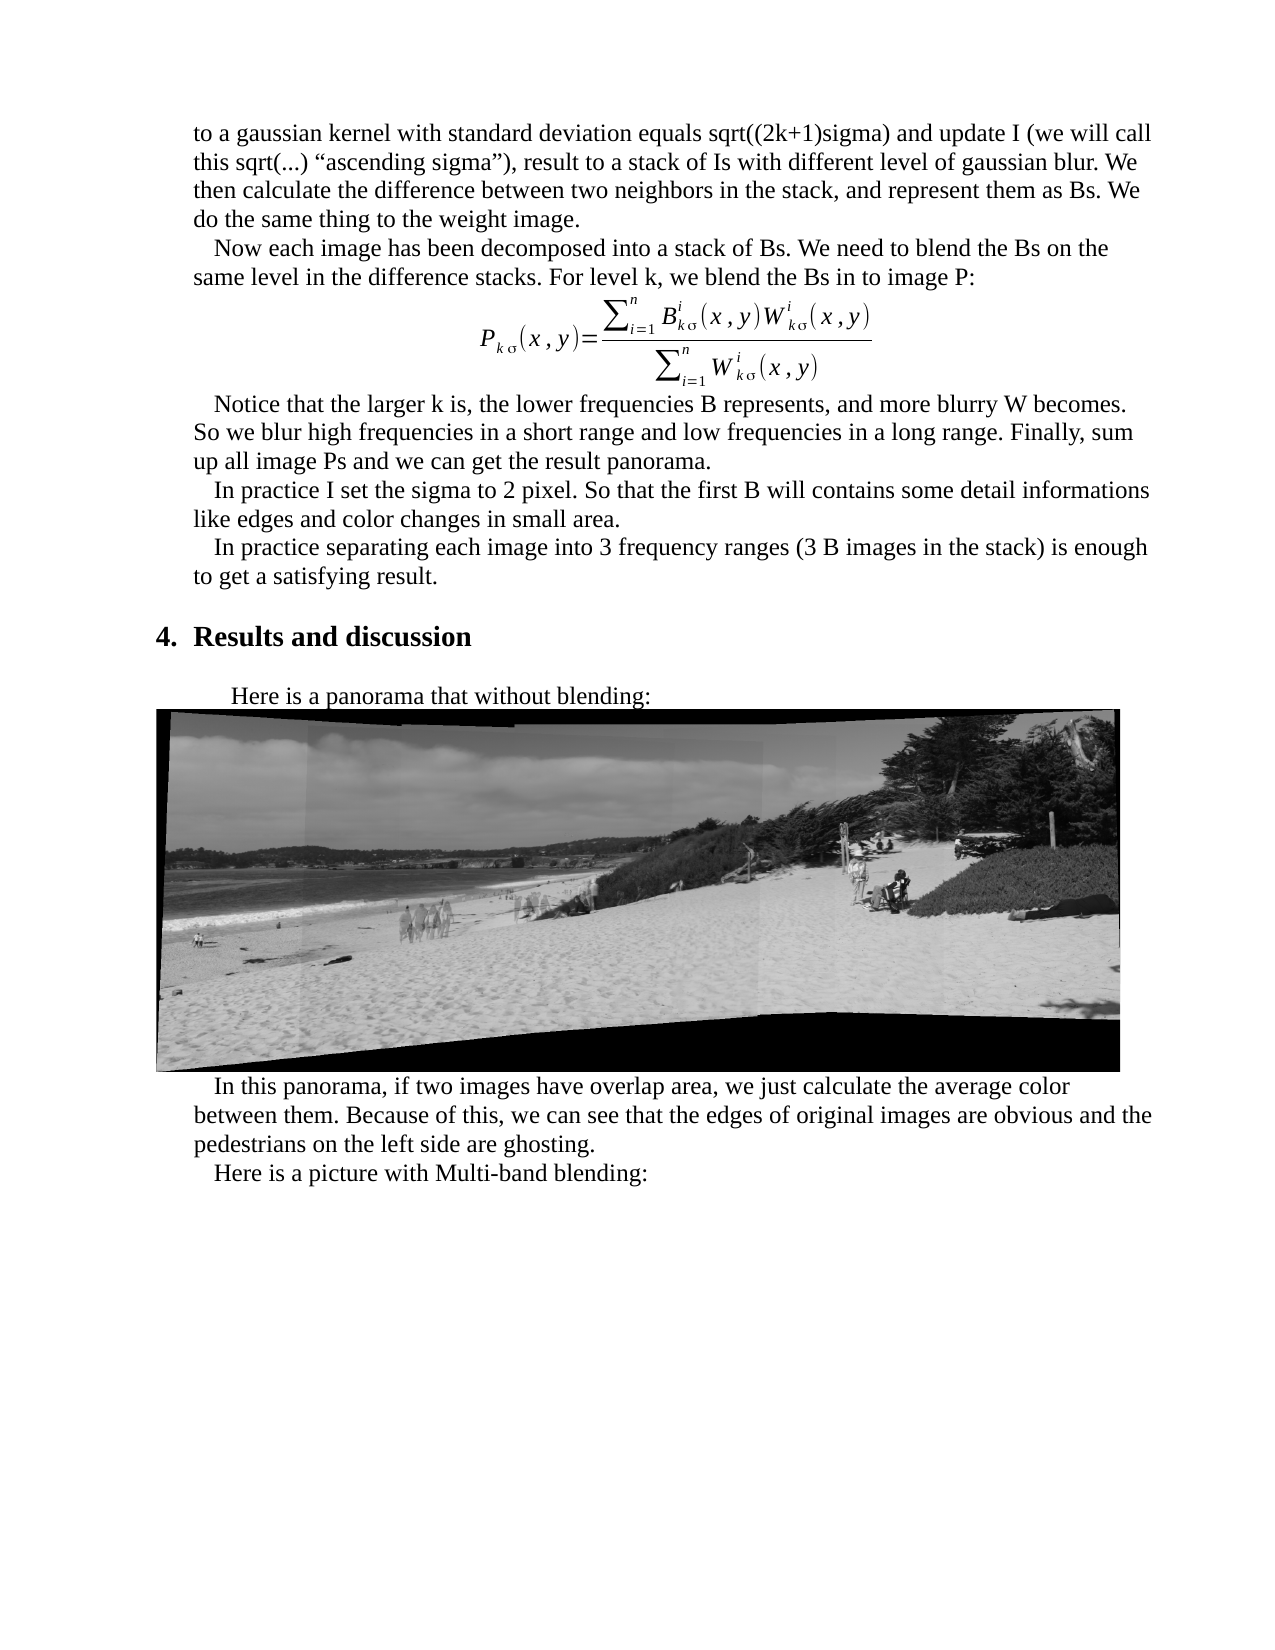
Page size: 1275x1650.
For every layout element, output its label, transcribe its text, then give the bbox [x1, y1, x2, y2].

list to a gaussian kernel with standard deviation equals sqrt((2k+1)sigma) and update I (we will call this sqrt(...) “ascending sigma”), result to a stack of Is with different level of gaussian blur. We then calculate the difference between two neighbors in the stack, and represent them as Bs. We do the same thing to the weight image. [156, 118, 1157, 233]
picture [156, 709, 1121, 1072]
list In practice separating each image into 3 frequency ranges (3 B images in the stack) is enough to get a satisfying result. [156, 532, 1157, 590]
list Now each image has been decomposed into a stack of Bs. We need to blend the Bs on the same level in the difference stacks. For level k, we blend the Bs in to image P: [156, 233, 1157, 291]
list Here is a picture with Multi-band blending: [194, 1158, 1157, 1186]
list In this panorama, if two images have overlap area, we just calculate the average color between them. Because of this, we can see that the edges of original images are obvious and the pedestrians on the left side are ghosting. [194, 1071, 1157, 1158]
list Results and discussion [156, 619, 1157, 652]
list Notice that the larger k is, the lower frequencies B represents, and more blurry W becomes. So we blur high frequencies in a short range and low frequencies in a long range. Finally, sum up all image Ps and we can get the result panorama. [156, 389, 1157, 475]
list Here is a panorama that without blending: [193, 681, 1157, 710]
list In practice I set the sigma to 2 pixel. So that the first B will contains some detail informations like edges and color changes in small area. [156, 475, 1157, 532]
